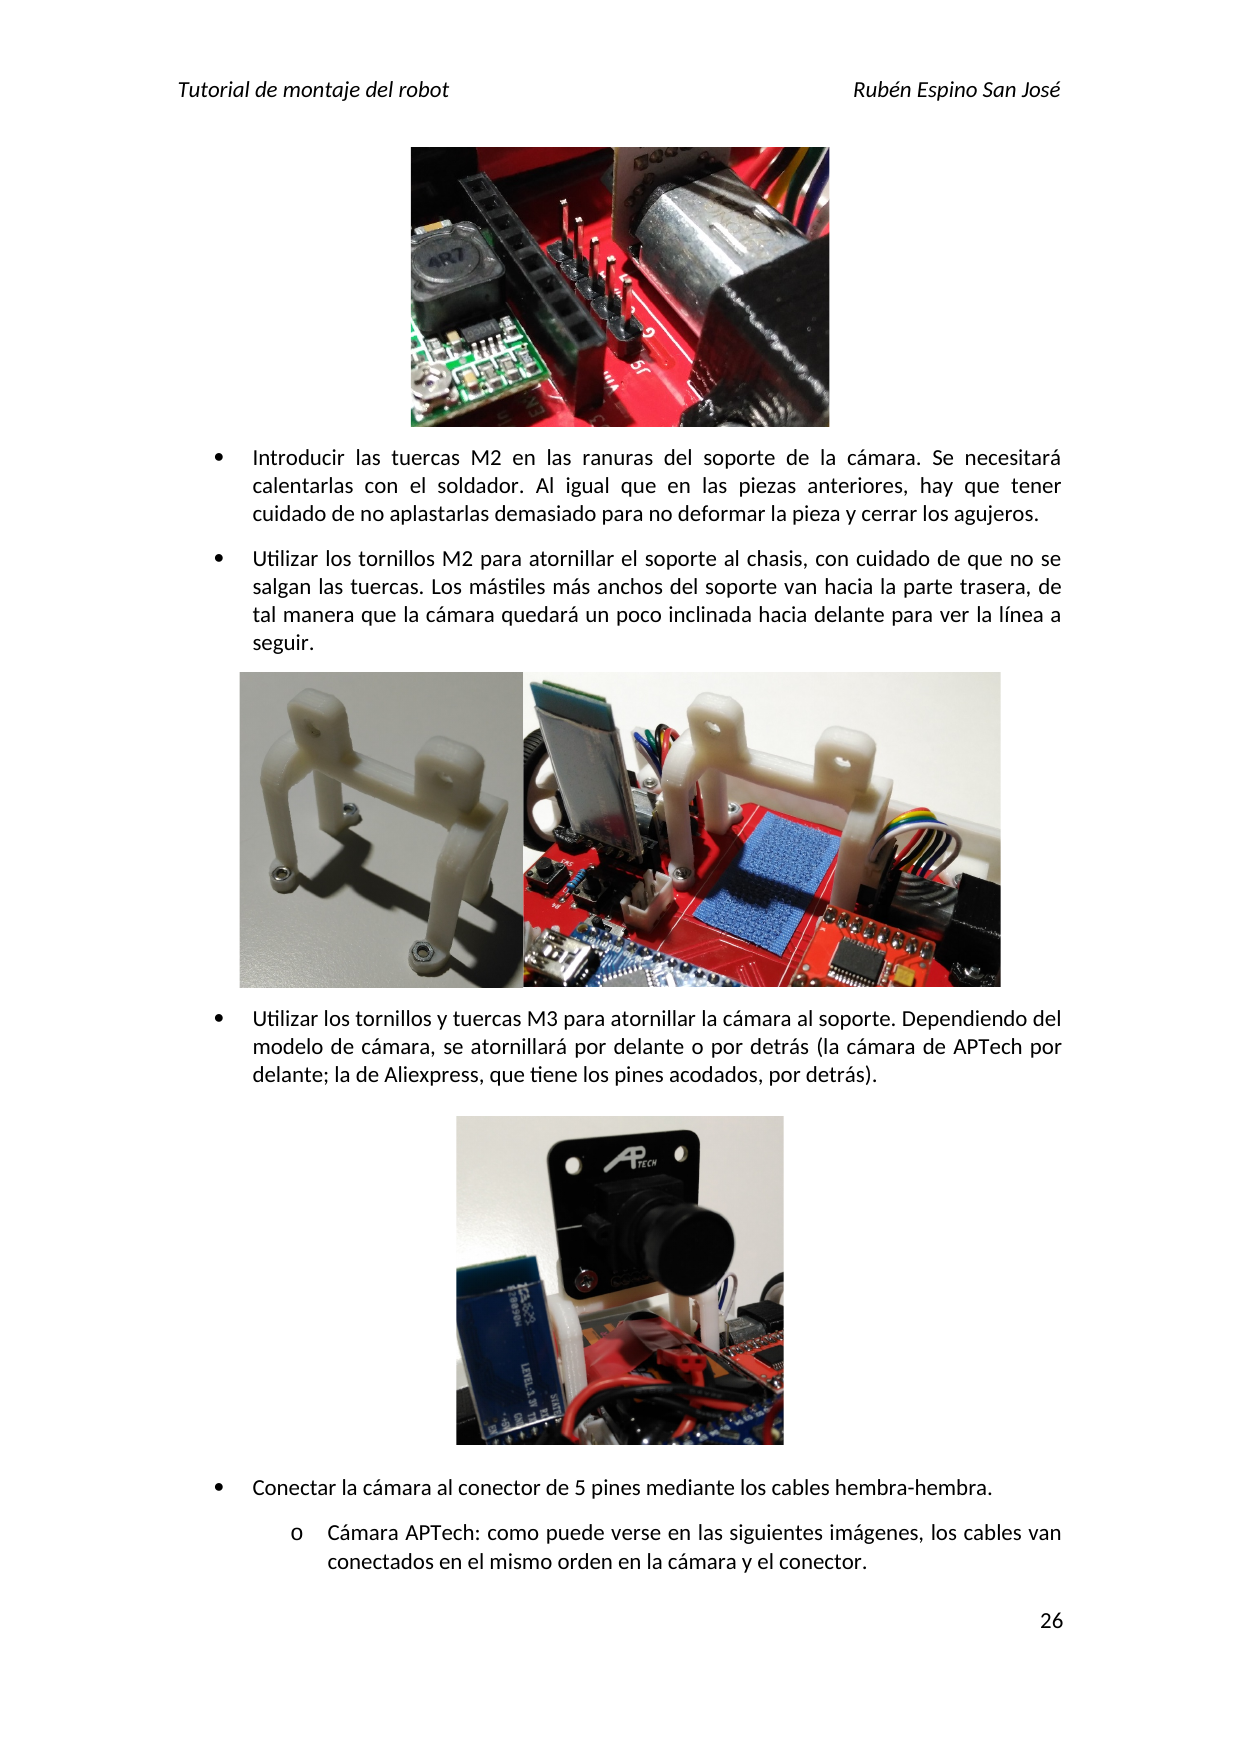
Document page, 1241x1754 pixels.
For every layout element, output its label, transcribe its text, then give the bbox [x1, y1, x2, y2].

list Utilizar los tornillos y tuercas M3 para atornillar la cámara al soporte. Dependiendo del modelo de cámara, se atornillará por delante o por detrás (la cámara de APTech por delante; la de Aliexpress, que tiene los pines acodados, por detrás). [215, 1004, 1063, 1088]
list Cámara APTech: como puede verse en las siguientes imágenes, los cables van conectados en el mismo orden en la cámara y el conector. [290, 1518, 1063, 1575]
list Conectar la cámara al conector de 5 pines mediante los cables hembra-hembra. [215, 1473, 1063, 1501]
list Utilizar los tornillos M2 para atornillar el soporte al chasis, con cuidado de que no se salgan las tuercas. Los mástiles más anchos del soporte van hacia la parte trasera, de tal manera que la cámara quedará un poco inclinada hacia delante para ver la línea a seguir. [215, 544, 1063, 656]
list Introducir las tuercas M2 en las ranuras del soporte de la cámara. Se necesitará calentarlas con el soldador. Al igual que en las piezas anteriores, hay que tener cuidado de no aplastarlas demasiado para no deformar la pieza y cerrar los agujeros. [215, 443, 1063, 527]
